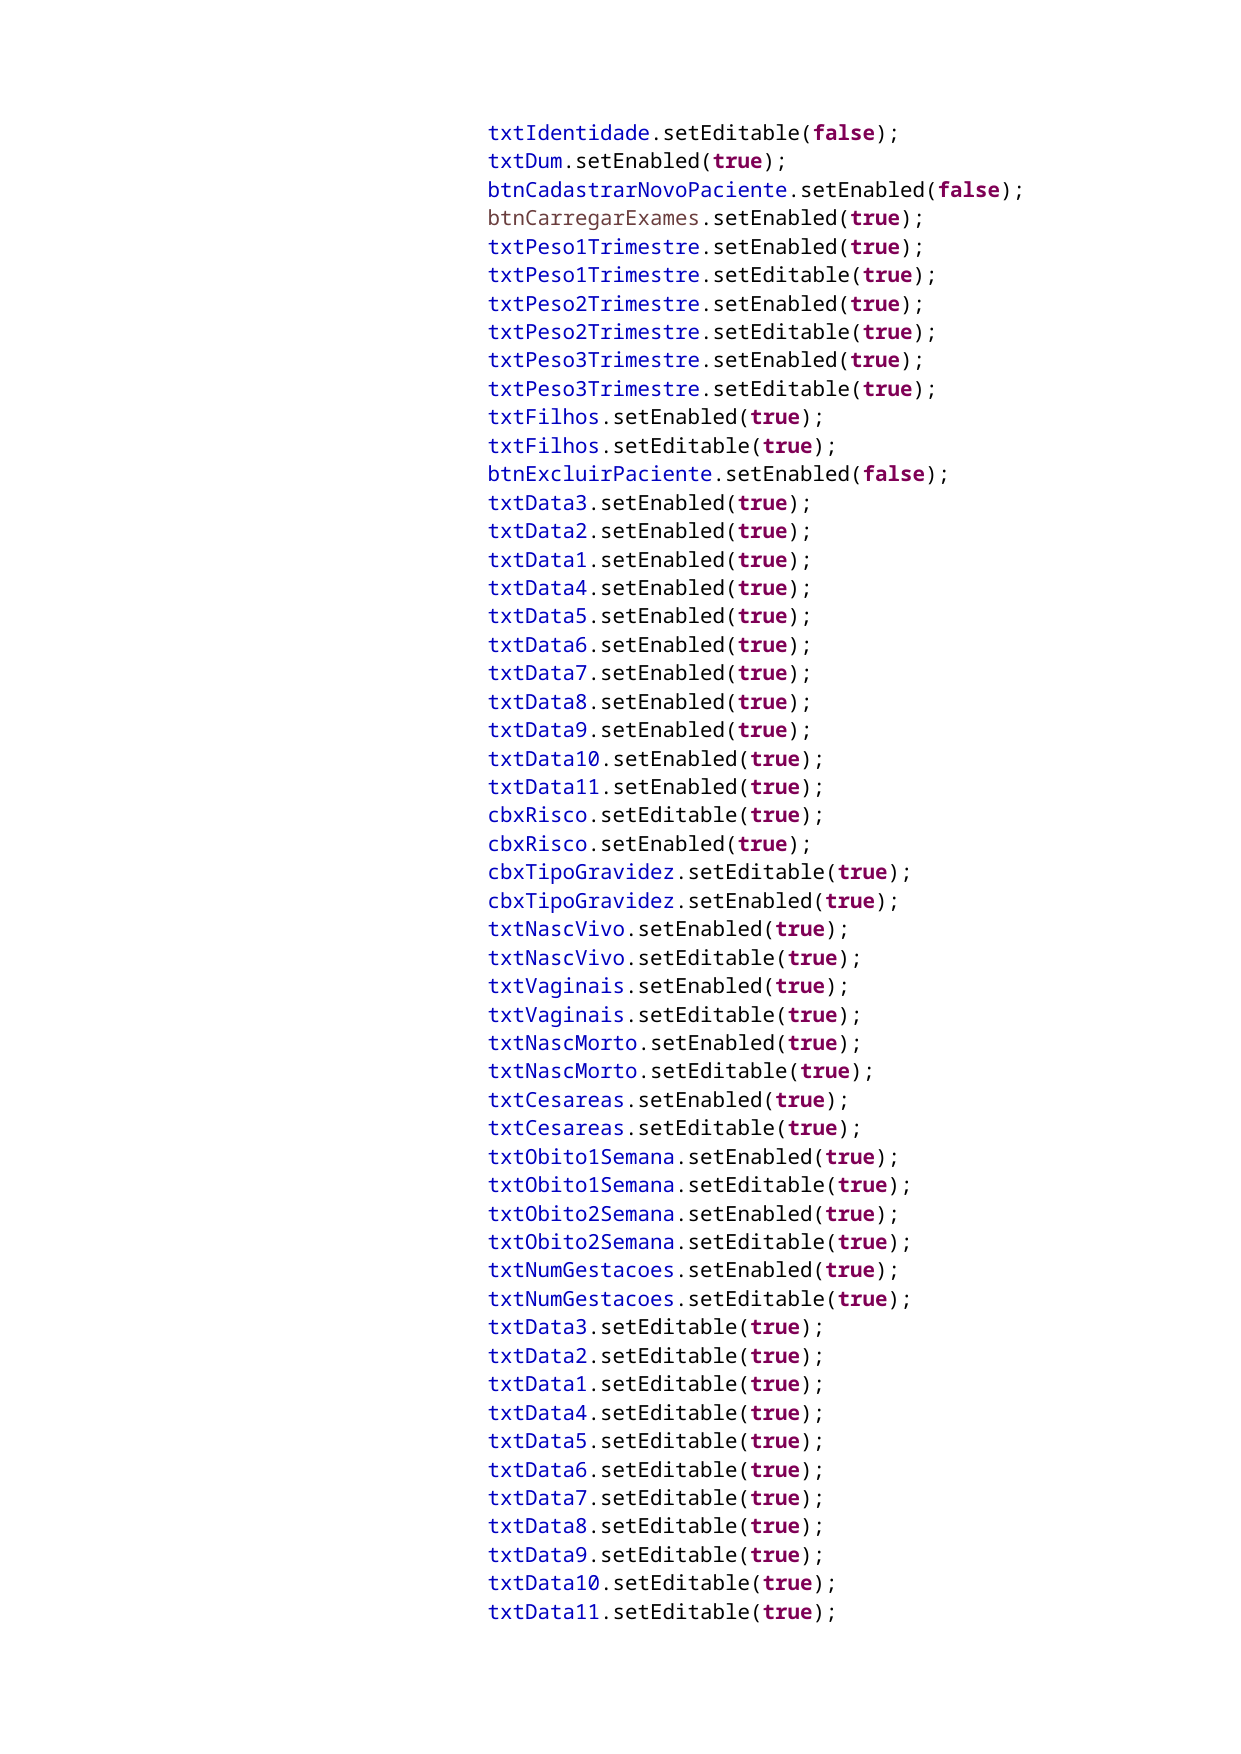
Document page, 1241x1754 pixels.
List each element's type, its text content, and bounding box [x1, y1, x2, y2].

text txtNascMorto.setEnabled(true); [118, 1028, 1122, 1057]
text txtData2.setEnabled(true); [118, 516, 1122, 545]
text txtIdentidade.setEditable(false); [118, 118, 1122, 147]
text txtPeso2Trimestre.setEnabled(true); [118, 289, 1122, 317]
text txtCesareas.setEditable(true); [118, 1113, 1122, 1142]
text txtData3.setEditable(true); [118, 1312, 1122, 1341]
text txtPeso3Trimestre.setEnabled(true); [118, 346, 1122, 374]
text txtData9.setEnabled(true); [118, 715, 1122, 744]
text btnExcluirPaciente.setEnabled(false); [118, 459, 1122, 488]
text txtData1.setEditable(true); [118, 1369, 1122, 1398]
text txtData1.setEnabled(true); [118, 545, 1122, 573]
text txtData4.setEnabled(true); [118, 573, 1122, 602]
text txtNascVivo.setEditable(true); [118, 943, 1122, 971]
text txtData7.setEnabled(true); [118, 658, 1122, 687]
text txtObito1Semana.setEditable(true); [118, 1170, 1122, 1199]
text txtPeso1Trimestre.setEditable(true); [118, 260, 1122, 289]
text txtData10.setEditable(true); [118, 1568, 1122, 1597]
text txtVaginais.setEnabled(true); [118, 971, 1122, 1000]
text txtData5.setEditable(true); [118, 1426, 1122, 1455]
text txtPeso1Trimestre.setEnabled(true); [118, 232, 1122, 260]
text cbxTipoGravidez.setEditable(true); [118, 857, 1122, 886]
text txtDum.setEnabled(true); [118, 147, 1122, 175]
text txtData11.setEnabled(true); [118, 772, 1122, 801]
text btnCadastrarNovoPaciente.setEnabled(false); [118, 175, 1122, 203]
text txtFilhos.setEnabled(true); [118, 402, 1122, 431]
text txtData2.setEditable(true); [118, 1341, 1122, 1369]
text cbxRisco.setEditable(true); [118, 801, 1122, 829]
text txtData11.setEditable(true); [118, 1597, 1122, 1625]
text txtData6.setEnabled(true); [118, 630, 1122, 658]
text txtData10.setEnabled(true); [118, 744, 1122, 772]
text txtObito1Semana.setEnabled(true); [118, 1142, 1122, 1170]
text txtData7.setEditable(true); [118, 1483, 1122, 1512]
text txtCesareas.setEnabled(true); [118, 1085, 1122, 1113]
text txtData3.setEnabled(true); [118, 488, 1122, 516]
text txtFilhos.setEditable(true); [118, 431, 1122, 459]
text txtData9.setEditable(true); [118, 1540, 1122, 1568]
text txtPeso3Trimestre.setEditable(true); [118, 374, 1122, 402]
text txtNumGestacoes.setEditable(true); [118, 1284, 1122, 1312]
text txtNascVivo.setEnabled(true); [118, 914, 1122, 943]
text txtNascMorto.setEditable(true); [118, 1057, 1122, 1085]
text txtData8.setEnabled(true); [118, 687, 1122, 715]
text btnCarregarExames.setEnabled(true); [118, 203, 1122, 232]
text txtVaginais.setEditable(true); [118, 1000, 1122, 1028]
text txtData6.setEditable(true); [118, 1455, 1122, 1483]
text txtData8.setEditable(true); [118, 1512, 1122, 1540]
text cbxRisco.setEnabled(true); [118, 829, 1122, 857]
text txtObito2Semana.setEditable(true); [118, 1227, 1122, 1256]
text txtData4.setEditable(true); [118, 1398, 1122, 1426]
text txtNumGestacoes.setEnabled(true); [118, 1256, 1122, 1284]
text txtPeso2Trimestre.setEditable(true); [118, 317, 1122, 346]
text cbxTipoGravidez.setEnabled(true); [118, 886, 1122, 914]
text txtData5.setEnabled(true); [118, 602, 1122, 630]
text txtObito2Semana.setEnabled(true); [118, 1199, 1122, 1227]
